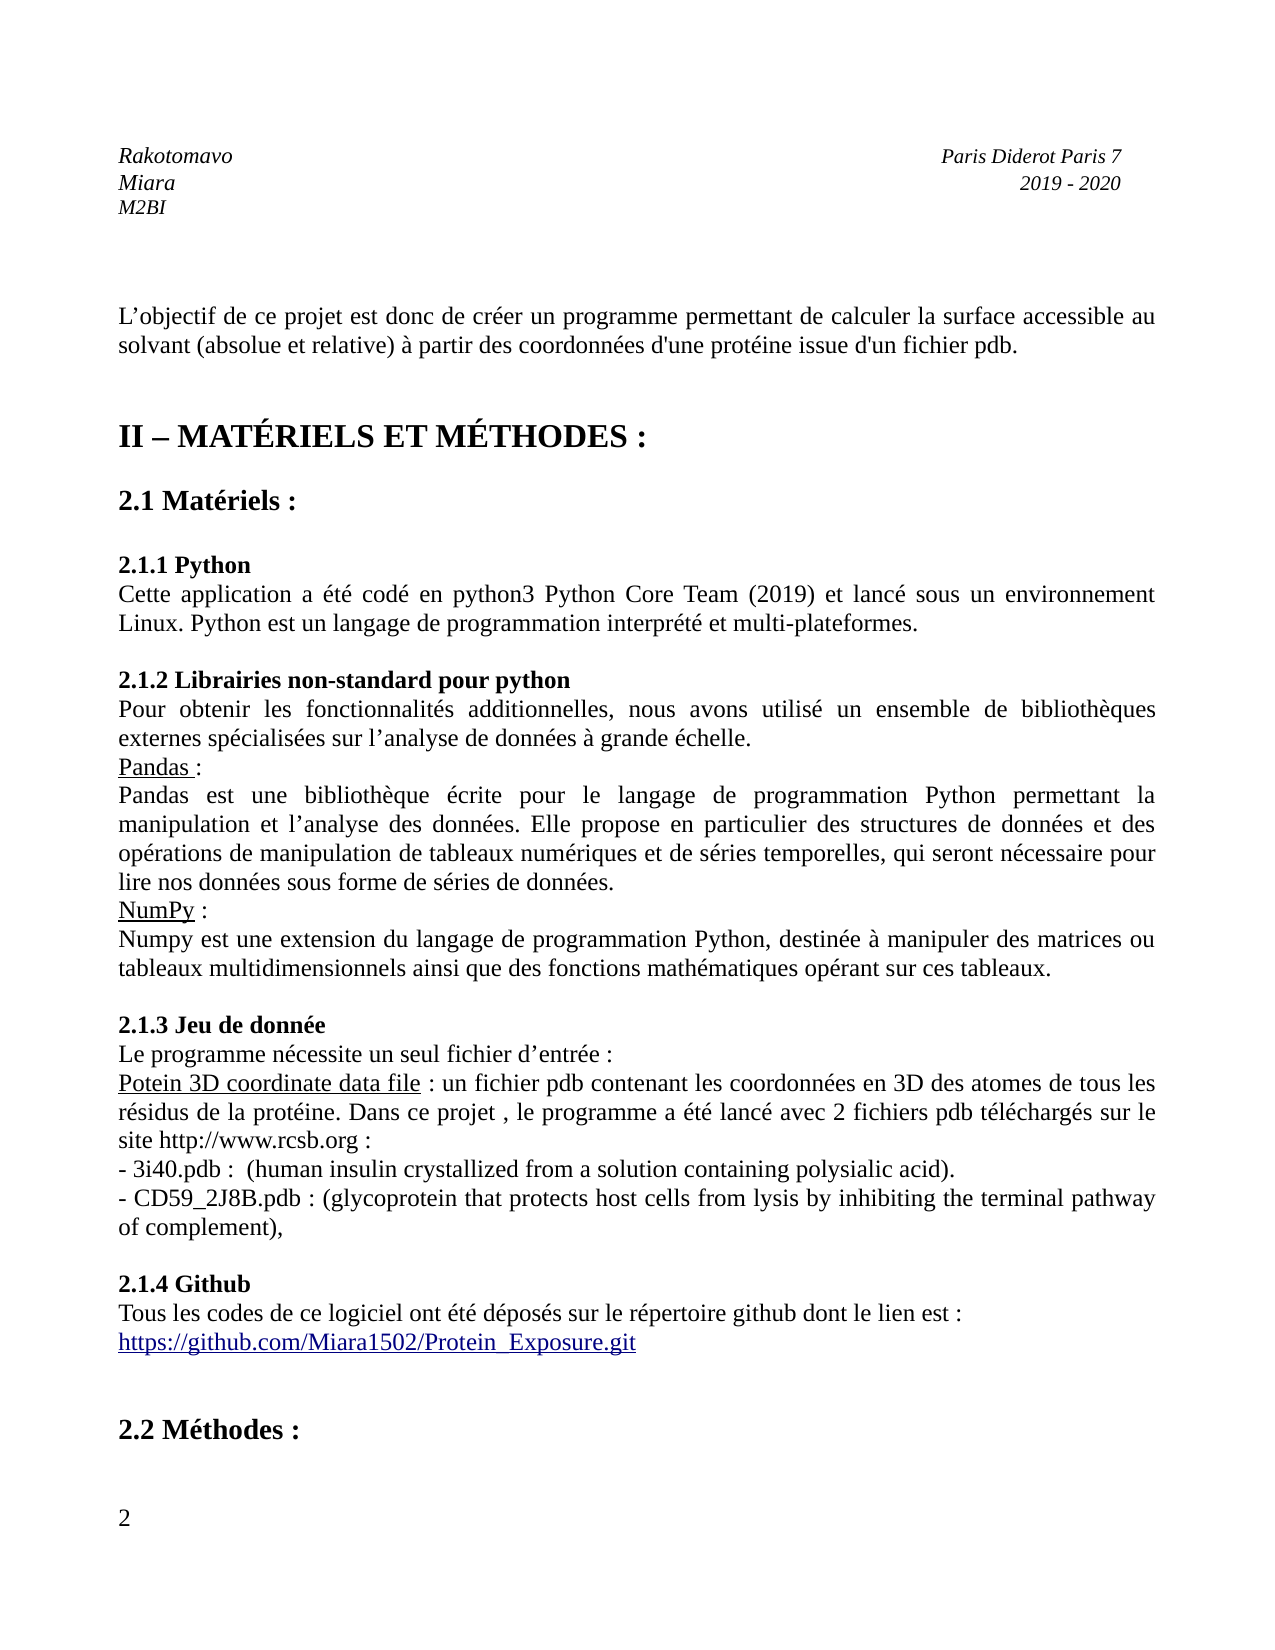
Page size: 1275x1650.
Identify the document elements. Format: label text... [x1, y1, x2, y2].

text https://github.com/Miara1502/Protein_Exposure.git [118, 1327, 1157, 1355]
text Cette application a été codé en python3 Python Core Team (2019) et lancé sous un environnement Linux. Python est un langage de programmation interprété et multi-plateformes. [118, 579, 1157, 637]
text L’objectif de ce projet est donc de créer un programme permettant de calculer la surface accessible au solvant (absolue et relative) à partir des coordonnées d'une protéine issue d'un fichier pdb. [118, 301, 1157, 359]
text Pour obtenir les fonctionnalités additionnelles, nous avons utilisé un ensemble de bibliothèques externes spécialisées sur l’analyse de données à grande échelle. [118, 694, 1157, 752]
text 2.1 Matériels : [118, 483, 1157, 517]
text 2.1.1 Python [118, 550, 1157, 579]
text 2.1.3 Jeu de donnée [118, 1010, 1157, 1039]
text 2.1.2 Librairies non-standard pour python [118, 665, 1157, 694]
text II – MATÉRIELS ET MÉTHODES : [118, 416, 1157, 454]
text Pandas : [118, 752, 1157, 780]
text Tous les codes de ce logiciel ont été déposés sur le répertoire github dont le lien est : [118, 1298, 1157, 1327]
text NumPy : [118, 895, 1157, 924]
text 2.1.4 Github [118, 1269, 1157, 1298]
text Potein 3D coordinate data file : un fichier pdb contenant les coordonnées en 3D des atomes de tous les résidus de la protéine. Dans ce projet , le programme a été lancé avec 2 fichiers pdb téléchargés sur le site http://www.rcsb.org : [118, 1068, 1157, 1154]
text Pandas est une bibliothèque écrite pour le langage de programmation Python permettant la manipulation et l’analyse des données. Elle propose en particulier des structures de données et des opérations de manipulation de tableaux numériques et de séries temporelles, qui seront nécessaire pour lire nos données sous forme de séries de données. [118, 780, 1157, 895]
text Numpy est une extension du langage de programmation Python, destinée à manipuler des matrices ou tableaux multidimensionnels ainsi que des fonctions mathématiques opérant sur ces tableaux. [118, 924, 1157, 982]
text - CD59_2J8B.pdb : (glycoprotein that protects host cells from lysis by inhibiting the terminal pathway of complement), [118, 1183, 1157, 1240]
text - 3i40.pdb : (human insulin crystallized from a solution containing polysialic acid). [118, 1154, 1157, 1183]
text 2.2 Méthodes : [118, 1412, 1157, 1446]
text Le programme nécessite un seul fichier d’entrée : [118, 1039, 1157, 1068]
